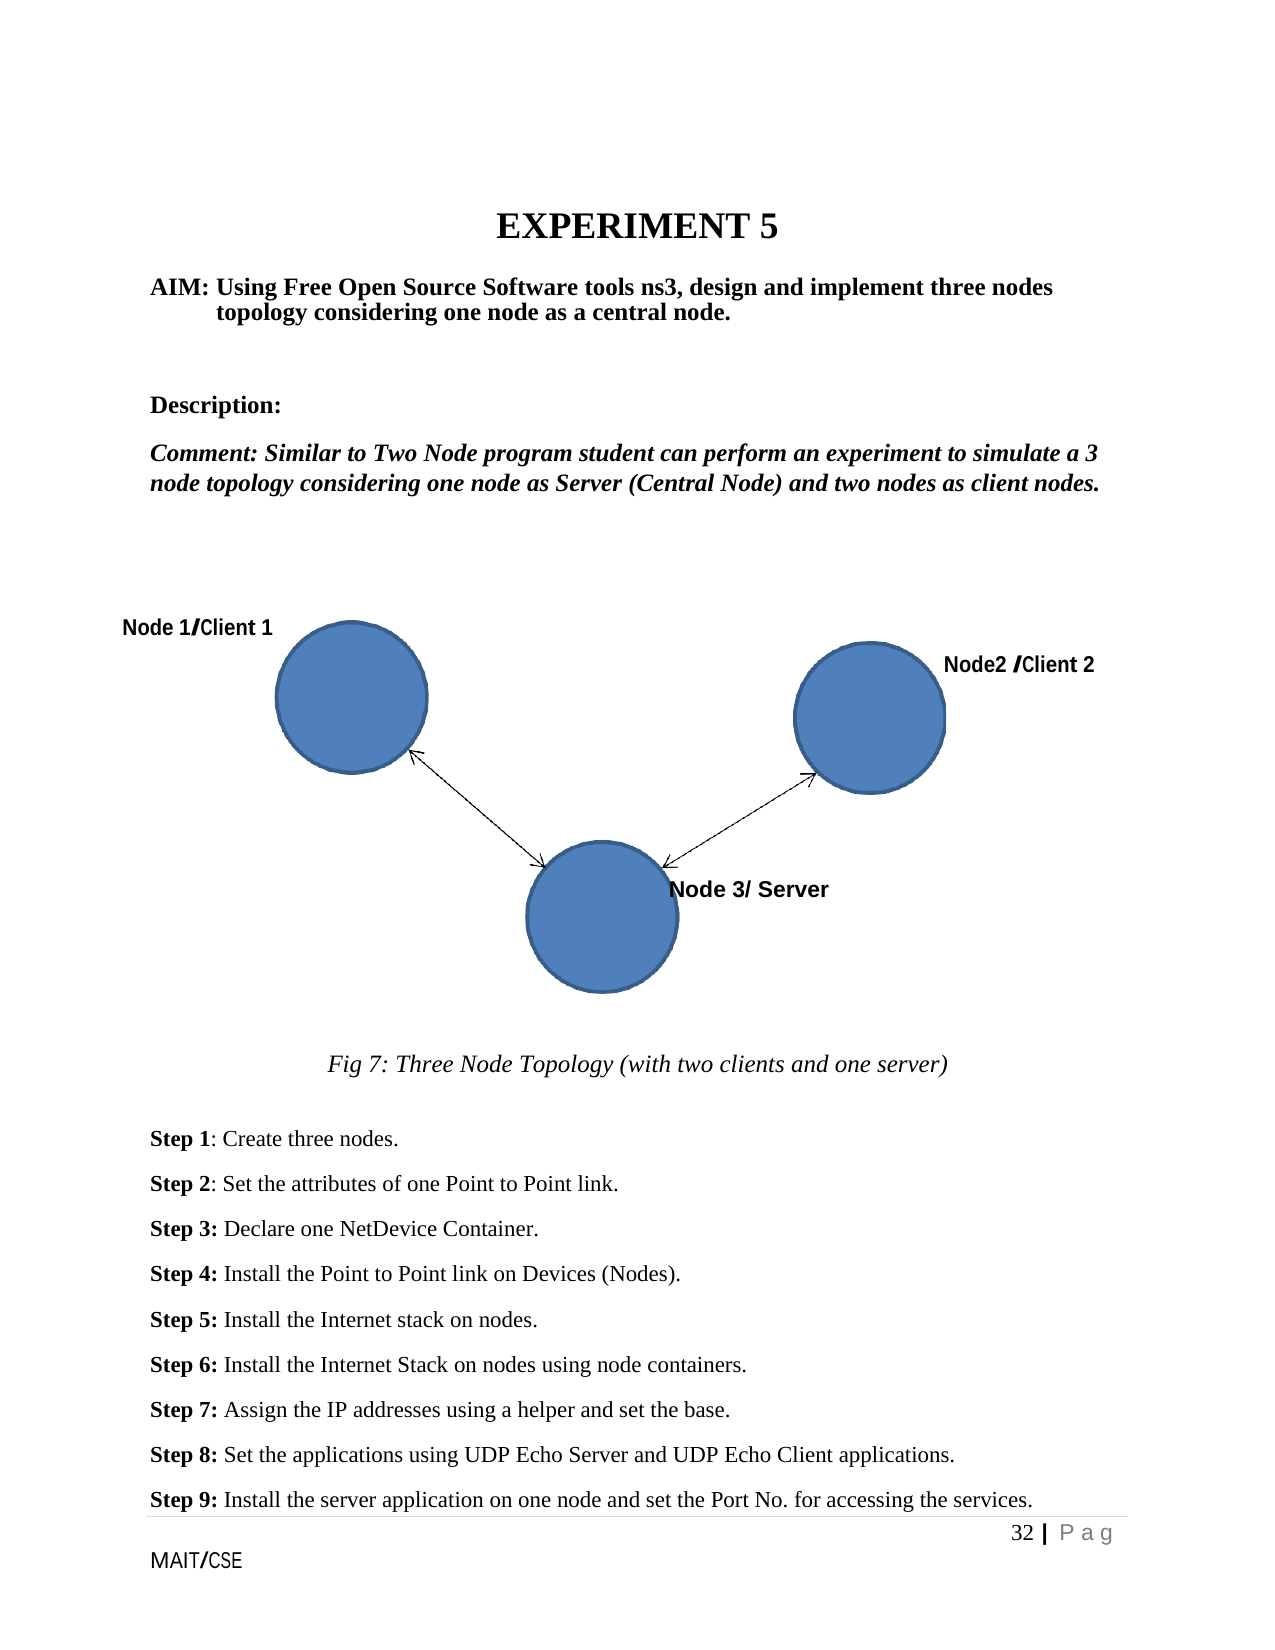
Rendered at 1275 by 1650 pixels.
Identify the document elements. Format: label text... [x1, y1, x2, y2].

picture [274, 620, 947, 994]
subtitle Comment: Similar to Two Node program student can perform an experiment to simulate a 3 node topology considering one node as Server (Central Node) and two nodes as client nodes. [150, 438, 1103, 496]
text Step 6: Install the Internet Stack on nodes using node containers. [150, 1351, 1212, 1377]
text Step 3: Declare one NetDevice Container. [150, 1216, 1212, 1242]
text Step 8: Set the applications using UDP Echo Server and UDP Echo Client applications. [150, 1441, 1212, 1467]
text Fig 7: Three Node Topology (with two clients and one server) [211, 1049, 1064, 1078]
subtitle AIM: Using Free Open Source Software tools ns3, design and implement three nodes topology considering one node as a central node. [150, 275, 1055, 326]
text Step 4: Install the Point to Point link on Devices (Nodes). [150, 1261, 1212, 1287]
text Step 7: Assign the IP addresses using a helper and set the base. [150, 1396, 1212, 1422]
text Step 1: Create three nodes. [150, 1125, 1212, 1152]
text Node2 /Client 2 [944, 651, 1212, 677]
text Node 3/ Server [348, 876, 1150, 902]
subtitle EXPERIMENT 5 [348, 203, 927, 246]
text Description: [150, 390, 1212, 419]
text Step 2: Set the attributes of one Point to Point link. [150, 1170, 1212, 1197]
text Node 1/Client 1 [122, 614, 276, 640]
text Step 9: Install the server application on one node and set the Port No. for accessing the services. [150, 1486, 1212, 1512]
text Step 5: Install the Internet stack on nodes. [150, 1306, 1212, 1332]
